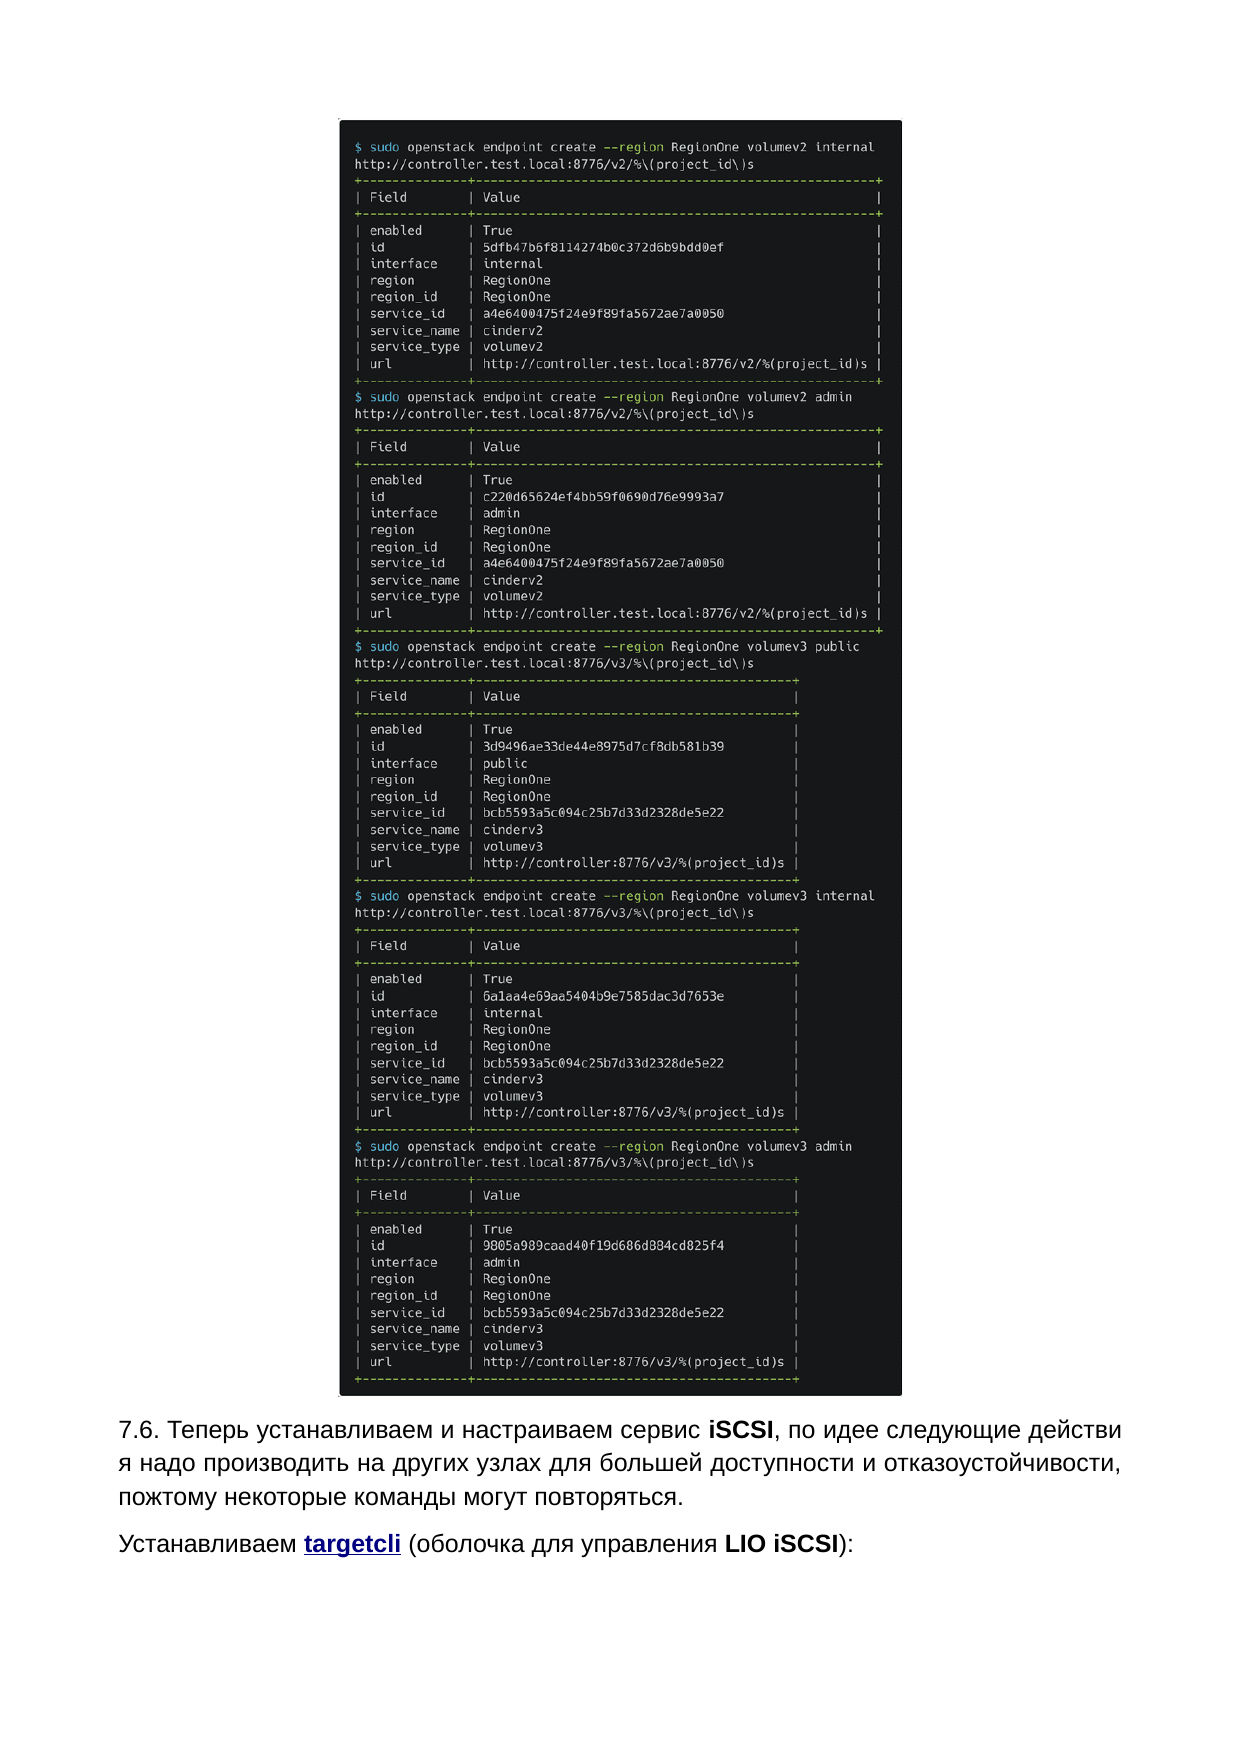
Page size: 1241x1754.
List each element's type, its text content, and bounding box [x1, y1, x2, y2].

text 7.6. Теперь устанавливаем и настраиваем сервис iSCSI, по идее следующие действи я надо производить на других узлах для большей доступности и отказоустойчивости, пожтому некоторые команды могут повторяться. [118, 1415, 1122, 1510]
text Устанавливаем targetcli (оболочка для управления LIO iSCSI): [118, 1529, 1122, 1558]
picture [338, 118, 903, 1397]
